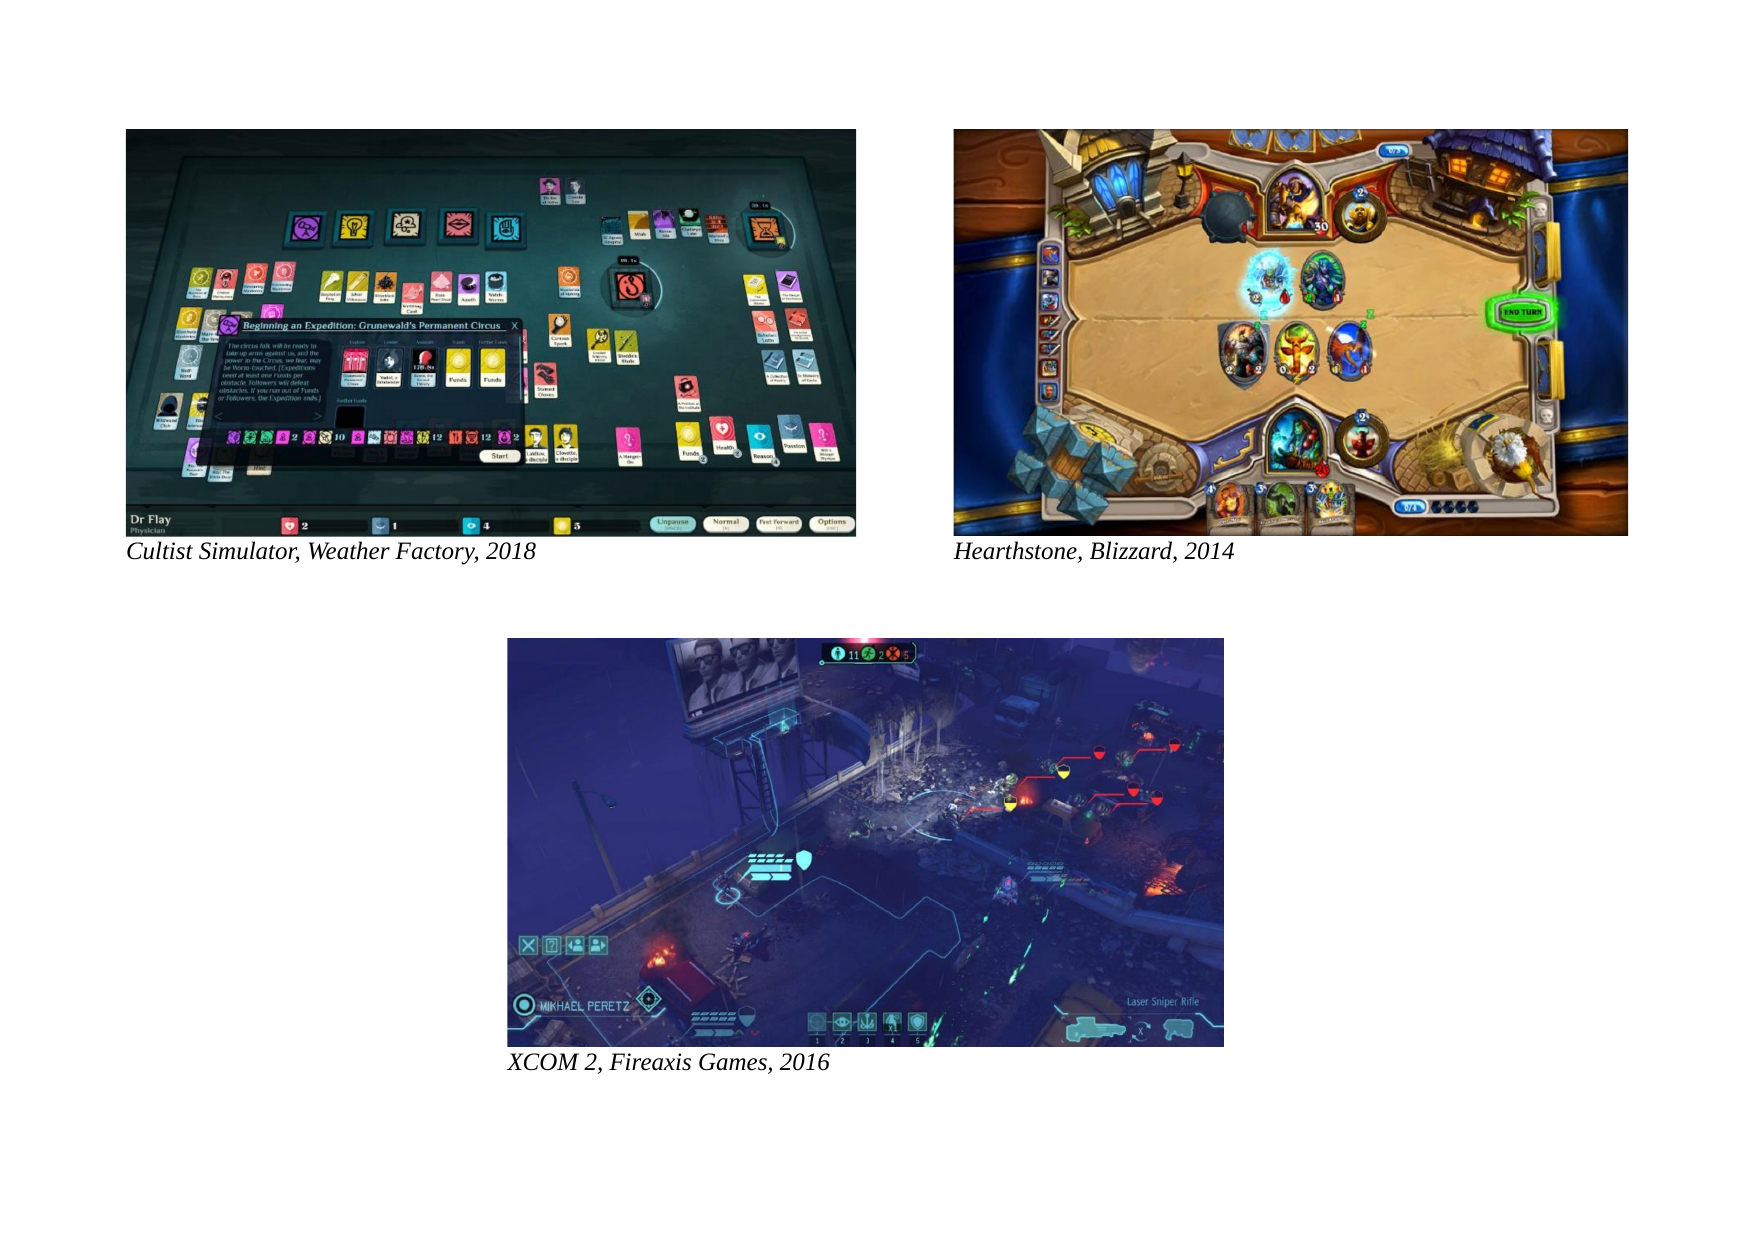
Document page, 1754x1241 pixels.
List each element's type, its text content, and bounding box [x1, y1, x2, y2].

picture [125, 129, 857, 537]
text XCOM 2, Fireaxis Games, 2016 [507, 1047, 1224, 1076]
picture [507, 638, 1224, 1047]
text Hearthstone, Blizzard, 2014 [953, 536, 1628, 565]
text Cultist Simulator, Weather Factory, 2018 [126, 537, 856, 565]
picture [953, 129, 1629, 536]
